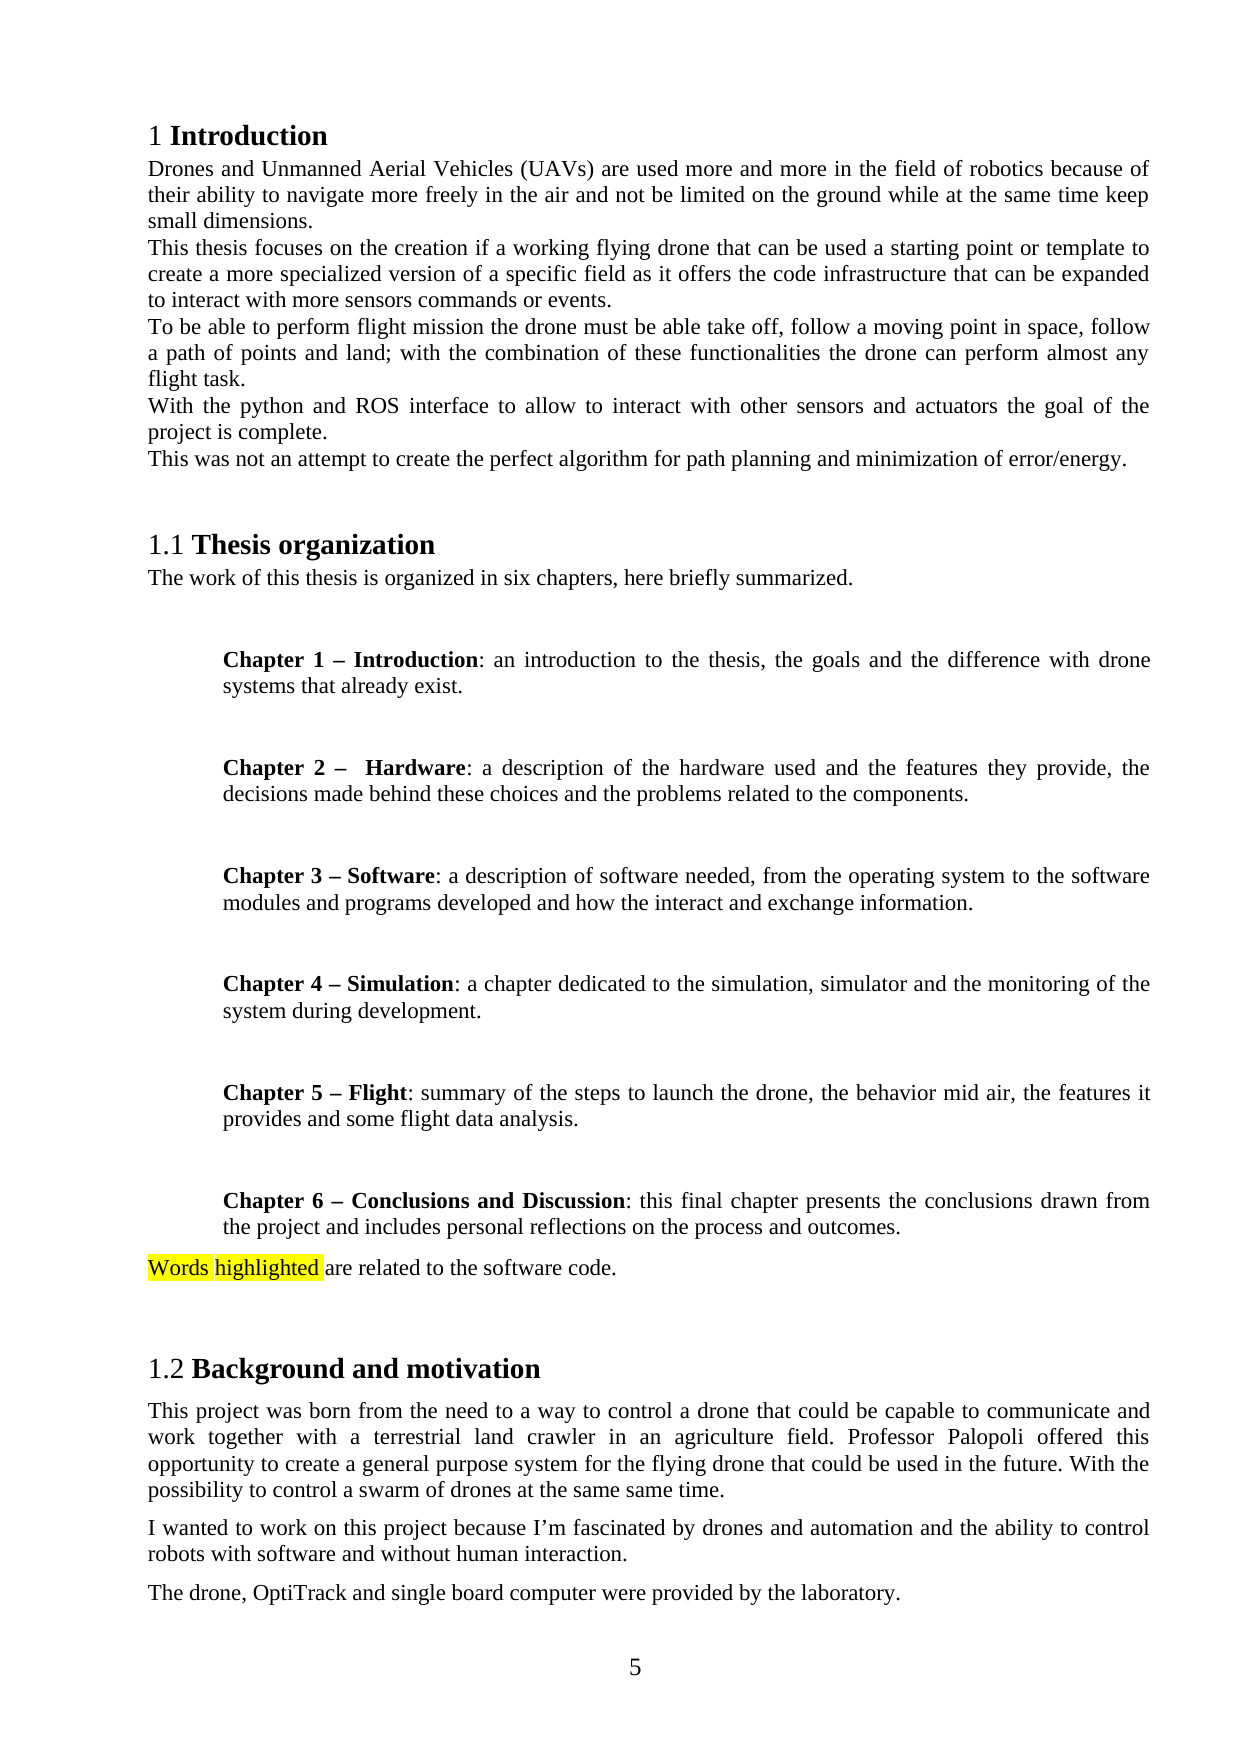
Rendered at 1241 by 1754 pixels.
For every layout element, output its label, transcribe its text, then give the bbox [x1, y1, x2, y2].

list Chapter 6 – Conclusions and Discussion: this final chapter presents the conclusions drawn from the project and includes personal reflections on the process and outcomes. [185, 1187, 1152, 1239]
list Chapter 3 – Software: a description of software needed, from the operating system to the software modules and programs developed and how the interact and exchange information. [185, 862, 1152, 915]
list This thesis focuses on the creation if a working flying drone that can be used a starting point or template to create a more specialized version of a specific field as it offers the code infrastructure that can be expanded to interact with more sensors commands or events. [148, 234, 1152, 313]
list Chapter 2 – Hardware: a description of the hardware used and the features they provide, the decisions made behind these choices and the problems related to the components. [185, 754, 1152, 807]
list Chapter 5 – Flight: summary of the steps to launch the drone, the behavior mid air, the features it provides and some flight data analysis. [185, 1079, 1152, 1131]
list I wanted to work on this project because I’m fascinated by drones and automation and the ability to control robots with software and without human interaction. [148, 1514, 1152, 1567]
subtitle 1.2 Background and motivation [88, 1351, 1152, 1385]
list This project was born from the need to a way to control a drone that could be capable to communicate and work together with a terrestrial land crawler in an agriculture field. Professor Palopoli offered this opportunity to create a general purpose system for the flying drone that could be used in the future. With the possibility to control a swarm of drones at the same same time. [148, 1397, 1152, 1502]
subtitle 1.1 Thesis organization [88, 527, 1152, 561]
list Chapter 1 – Introduction: an introduction to the thesis, the goals and the difference with drone systems that already exist. [185, 646, 1152, 698]
list Words highlighted are related to the software code. [148, 1254, 1152, 1281]
list To be able to perform flight mission the drone must be able take off, follow a moving point in space, follow a path of points and land; with the combination of these functionalities the drone can perform almost any flight task. [148, 313, 1152, 392]
list The drone, OptiTrack and single board computer were provided by the laboratory. [148, 1579, 1152, 1605]
list Chapter 4 – Simulation: a chapter dedicated to the simulation, simulator and the monitoring of the system during development. [185, 970, 1152, 1023]
list This was not an attempt to create the perfect algorithm for path planning and minimization of error/energy. [148, 444, 1152, 471]
list With the python and ROS interface to allow to interact with other sensors and actuators the goal of the project is complete. [148, 392, 1152, 444]
list The work of this thesis is organized in six chapters, here briefly summarized. [148, 564, 1152, 590]
list Drones and Unmanned Aerial Vehicles (UAVs) are used more and more in the field of robotics because of their ability to navigate more freely in the air and not be limited on the ground while at the same time keep small dimensions. [148, 155, 1152, 234]
subtitle 1 Introduction [148, 118, 1152, 152]
